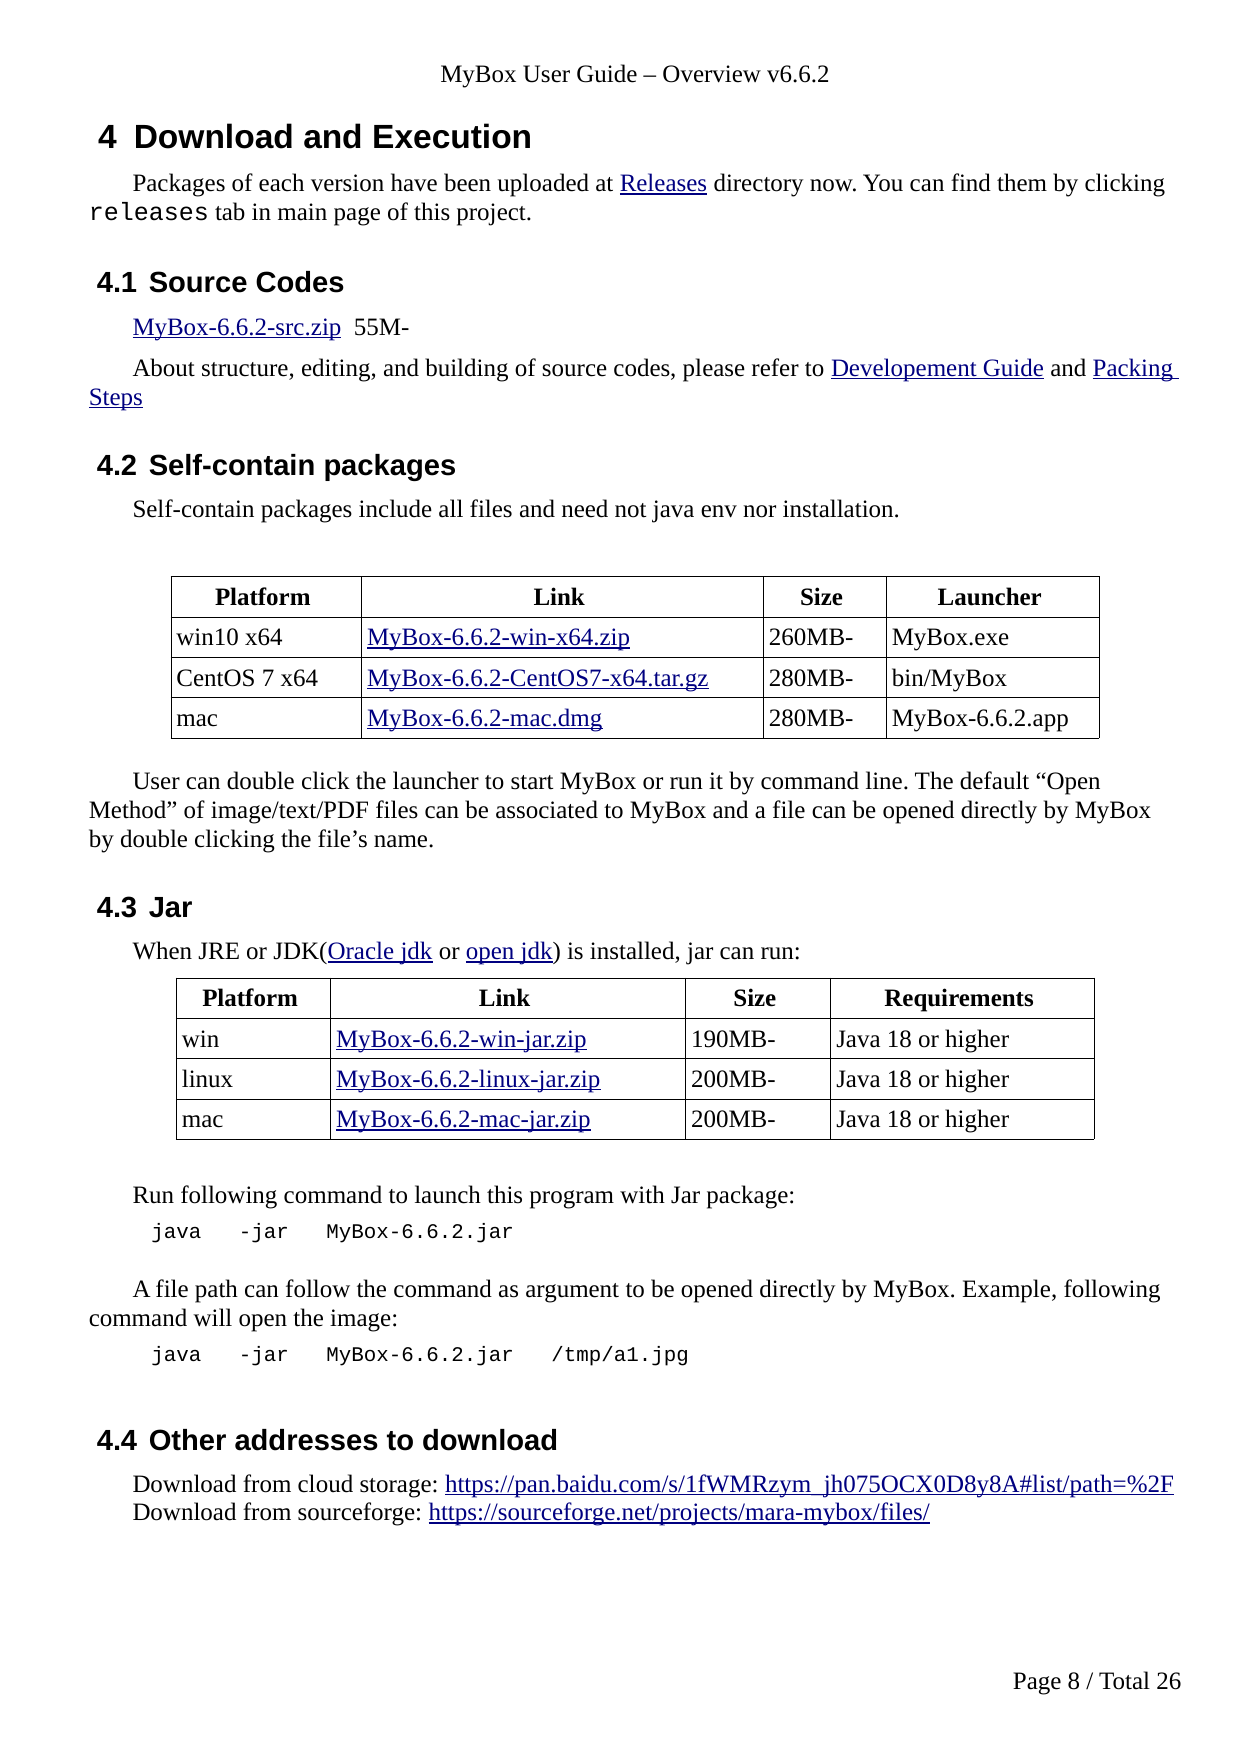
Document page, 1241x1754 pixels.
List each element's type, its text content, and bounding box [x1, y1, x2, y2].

text When JRE or JDK(Oracle jdk or open jdk) is installed, jar can run: [88, 936, 1181, 965]
subtitle Download and Execution [88, 117, 1181, 156]
table_cell win10 x64 [172, 618, 361, 657]
table_cell MyBox-6.6.2-win-jar.zip [331, 1019, 685, 1058]
subtitle Source Codes [88, 266, 1181, 299]
table_cell linux [177, 1059, 330, 1098]
table_cell win [177, 1019, 330, 1058]
table_cell mac [172, 698, 361, 738]
table_cell MyBox-6.6.2-linux-jar.zip [331, 1059, 685, 1098]
table_header Platform [177, 979, 330, 1018]
table_cell MyBox-6.6.2-mac-jar.zip [331, 1100, 685, 1139]
table_cell 200MB- [686, 1059, 830, 1098]
subtitle Other addresses to download [88, 1423, 1181, 1456]
table_header Launcher [887, 577, 1099, 617]
subtitle Self-contain packages [88, 448, 1181, 481]
table_cell MyBox.exe [887, 618, 1099, 657]
text java -jar MyBox-6.6.2.jar /tmp/a1.jpg [88, 1344, 1181, 1368]
table_cell 280MB- [764, 658, 886, 697]
table_cell CentOS 7 x64 [172, 658, 361, 697]
text MyBox-6.6.2-src.zip 55M- [88, 312, 1181, 340]
table_cell MyBox-6.6.2-CentOS7-x64.tar.gz [362, 658, 763, 697]
table_cell MyBox-6.6.2-win-x64.zip [362, 618, 763, 657]
table_header Link [362, 577, 763, 617]
table_cell bin/MyBox [887, 658, 1099, 697]
table_cell 280MB- [764, 698, 886, 738]
table_cell 200MB- [686, 1100, 830, 1139]
table_cell 190MB- [686, 1019, 830, 1058]
table_cell Java 18 or higher [831, 1059, 1094, 1098]
table_cell Java 18 or higher [831, 1100, 1094, 1139]
table_cell mac [177, 1100, 330, 1139]
text Run following command to launch this program with Jar package: [88, 1180, 1181, 1209]
text Packages of each version have been uploaded at Releases directory now. You can find them by clicking releases tab in main page of this project. [88, 168, 1181, 228]
text Download from cloud storage: https://pan.baidu.com/s/1fWMRzym_jh075OCX0D8y8A#list/path=%2F Download from sourceforge: https://sourceforge.net/projects/mara-mybox/files/ [88, 1469, 1181, 1526]
table_header Size [764, 577, 886, 617]
text A file path can follow the command as argument to be opened directly by MyBox. Example, following command will open the image: [88, 1274, 1181, 1332]
table_cell 260MB- [764, 618, 886, 657]
text java -jar MyBox-6.6.2.jar [88, 1221, 1181, 1245]
subtitle Jar [88, 890, 1181, 924]
table_header Platform [172, 577, 361, 617]
table_header Requirements [831, 979, 1094, 1018]
table_header Link [331, 979, 685, 1018]
text User can double click the launcher to start MyBox or run it by command line. The default “Open Method” of image/text/PDF files can be associated to MyBox and a file can be opened directly by MyBox by double clicking the file’s name. [88, 766, 1181, 853]
table_cell MyBox-6.6.2.app [887, 698, 1099, 738]
text Self-contain packages include all files and need not java env nor installation. [88, 494, 1181, 523]
table_cell Java 18 or higher [831, 1019, 1094, 1058]
text About structure, editing, and building of source codes, please refer to Developement Guide and Packing Steps [88, 353, 1181, 410]
table_header Size [686, 979, 830, 1018]
table_cell MyBox-6.6.2-mac.dmg [362, 698, 763, 738]
